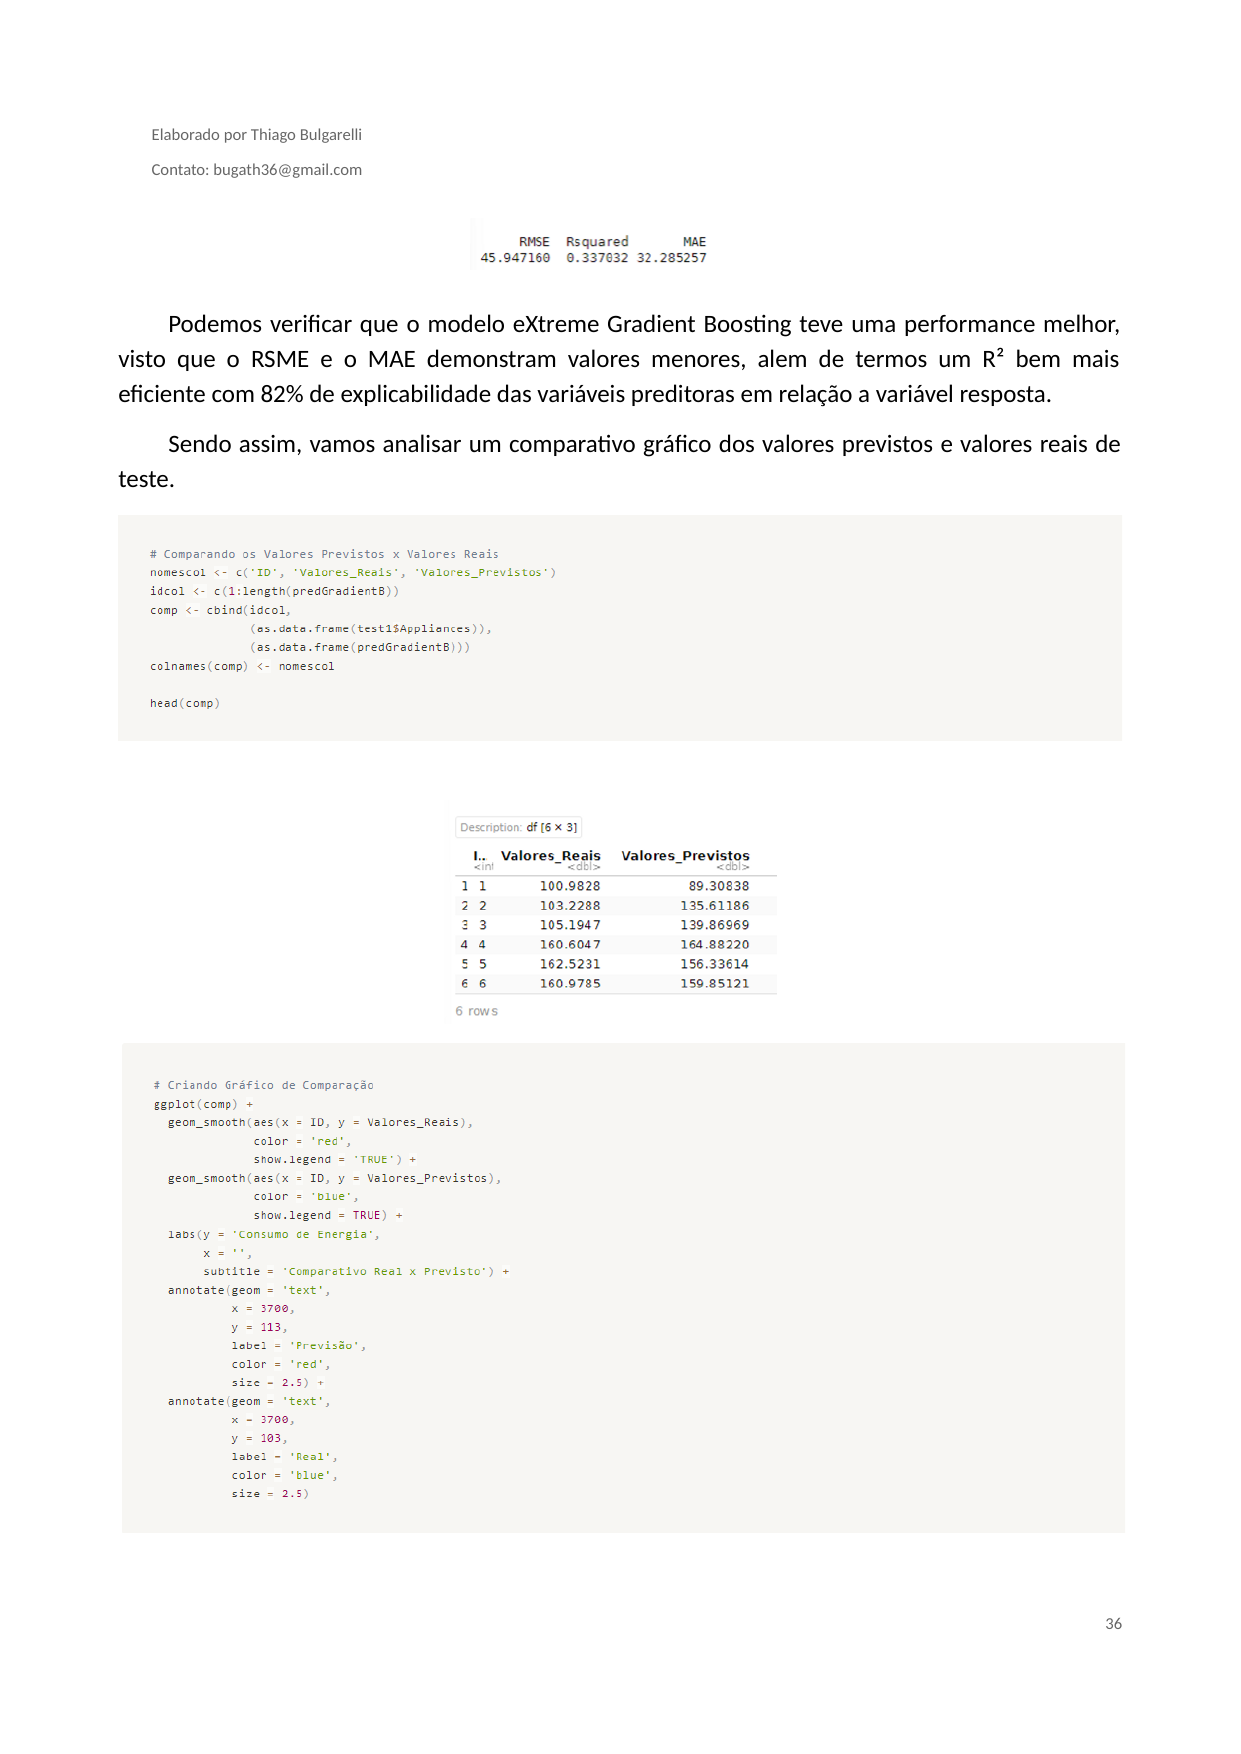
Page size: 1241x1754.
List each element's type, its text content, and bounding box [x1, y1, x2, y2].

picture [121, 1043, 1125, 1533]
text Podemos verificar que o modelo eXtreme Gradient Boosting teve uma performance melhor, visto que o RSME e o MAE demonstram valores menores, alem de termos um R² bem mais eficiente com 82% de explicabilidade das variáveis preditoras em relação a variável resposta. [118, 308, 1122, 409]
picture [118, 515, 1123, 741]
text Sendo assim, vamos analisar um comparativo gráfico dos valores previstos e valores reais de teste. [118, 428, 1122, 493]
